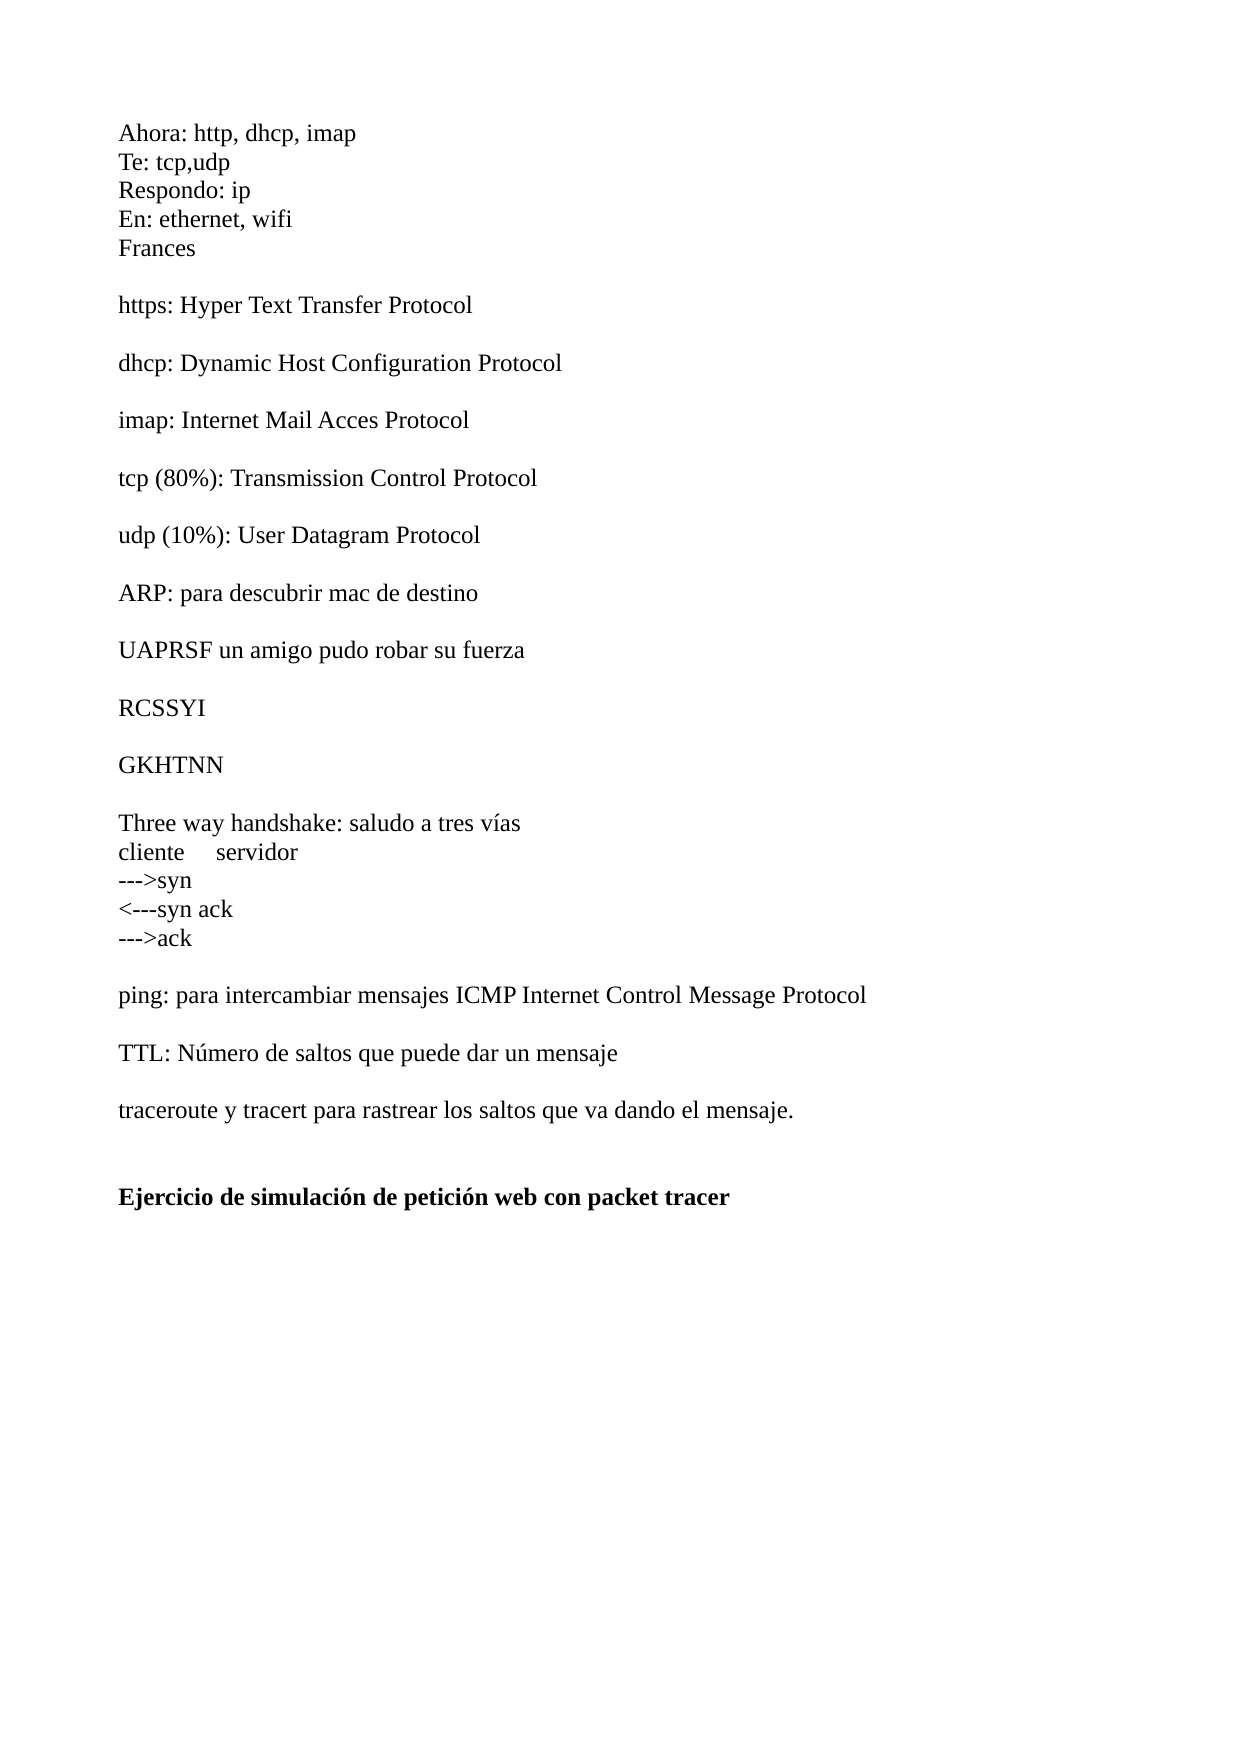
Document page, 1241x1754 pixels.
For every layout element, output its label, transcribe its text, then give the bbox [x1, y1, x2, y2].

text --->syn [118, 866, 1122, 894]
text Three way handshake: saludo a tres vías [118, 808, 1122, 837]
text Frances [118, 233, 1122, 262]
text GKHTNN [118, 751, 1122, 779]
text ARP: para descubrir mac de destino [118, 578, 1122, 607]
text RCSSYI [118, 693, 1122, 722]
text tcp (80%): Transmission Control Protocol [118, 463, 1122, 492]
text udp (10%): User Datagram Protocol [118, 521, 1122, 549]
text Ahora: http, dhcp, imap [118, 118, 1122, 147]
text https: Hyper Text Transfer Protocol [118, 291, 1122, 319]
text <---syn ack [118, 894, 1122, 923]
text --->ack [118, 923, 1122, 952]
text TTL: Número de saltos que puede dar un mensaje [118, 1038, 1122, 1067]
text UAPRSF un amigo pudo robar su fuerza [118, 636, 1122, 664]
text ping: para intercambiar mensajes ICMP Internet Control Message Protocol [118, 981, 1122, 1009]
text traceroute y tracert para rastrear los saltos que va dando el mensaje. [118, 1096, 1122, 1124]
text Te: tcp,udp [118, 147, 1122, 176]
text imap: Internet Mail Acces Protocol [118, 406, 1122, 434]
text dhcp: Dynamic Host Configuration Protocol [118, 348, 1122, 377]
text cliente servidor [118, 837, 1122, 866]
text En: ethernet, wifi [118, 204, 1122, 233]
text Ejercicio de simulación de petición web con packet tracer [118, 1182, 1122, 1211]
text Respondo: ip [118, 176, 1122, 204]
